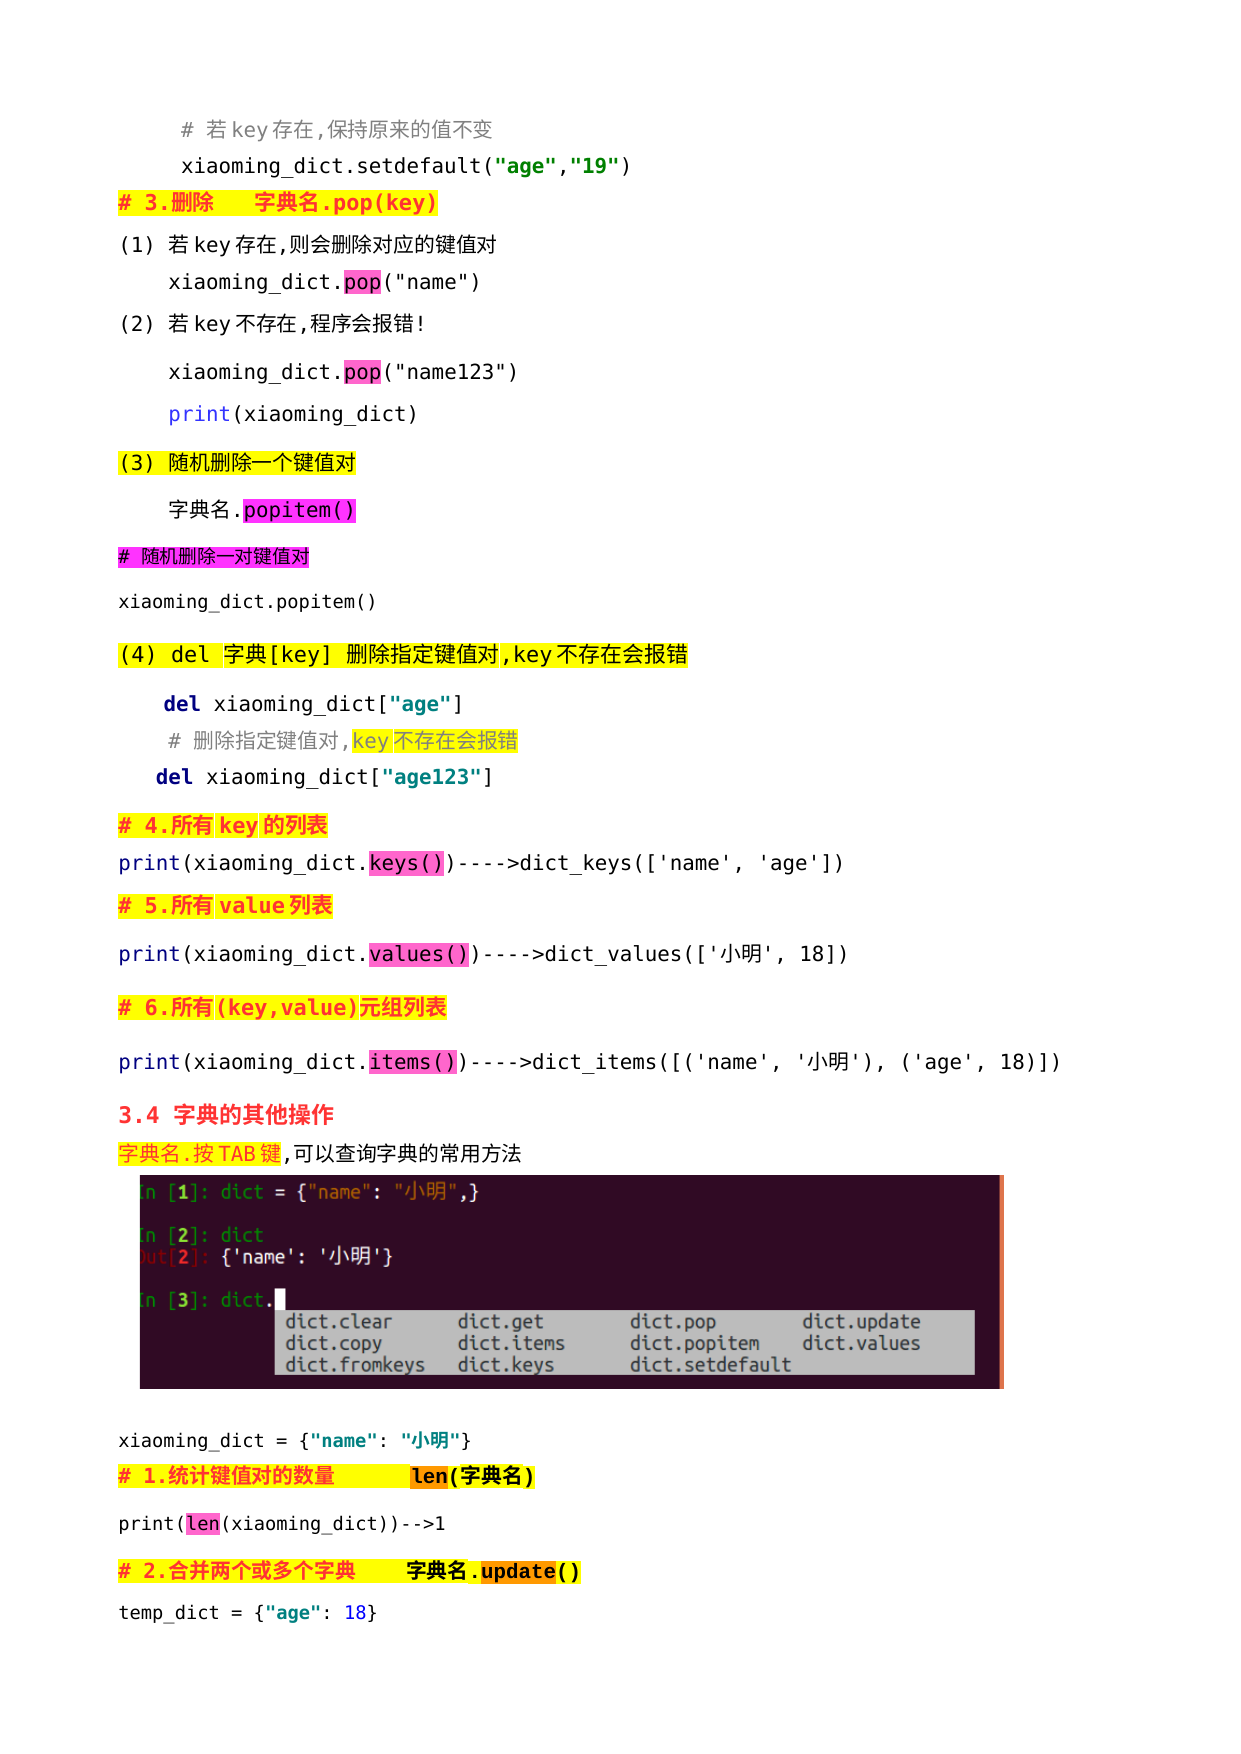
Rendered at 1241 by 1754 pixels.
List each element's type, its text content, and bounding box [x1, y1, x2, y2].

text print(xiaoming_dict.items())---->dict_items([('name', '小明'), ('age', 18)]) [118, 1045, 1122, 1075]
text xiaoming_dict.pop("name123") [118, 360, 1122, 384]
picture [139, 1175, 1004, 1389]
text # 1.统计键值对的数量 len(字典名) [118, 1464, 1122, 1489]
text # 若key存在,保持原来的值不变 [118, 118, 1122, 142]
text xiaoming_dict.setdefault("age","19") [118, 154, 1122, 178]
text (2) 若key不存在,程序会报错! [118, 312, 1122, 336]
text (3) 随机删除一个键值对 [118, 451, 1122, 475]
text del xiaoming_dict["age123"] [118, 765, 1122, 789]
text # 3.删除 字典名.pop(key) [118, 190, 1122, 216]
text print(xiaoming_dict.values())---->dict_values(['小明', 18]) [118, 938, 1122, 968]
text print(xiaoming_dict.keys())---->dict_keys(['name', 'age']) [118, 851, 1122, 876]
text 字典名.按TAB键,可以查询字典的常用方法 [118, 1142, 1122, 1166]
text # 4.所有key的列表 [118, 813, 1122, 838]
text 字典名.popitem() [118, 498, 1122, 523]
text temp_dict = {"age": 18} [118, 1602, 1122, 1624]
text xiaoming_dict.pop("name") [118, 270, 1122, 294]
text # 随机删除一对键值对 [118, 547, 1122, 568]
text 3.4 字典的其他操作 [118, 1102, 1122, 1129]
text # 5.所有value列表 [118, 893, 1122, 919]
text (4) del 字典[key] 删除指定键值对,key不存在会报错 [118, 642, 1122, 668]
text print(len(xiaoming_dict))-->1 [118, 1513, 1122, 1535]
text # 6.所有(key,value)元组列表 [118, 995, 1122, 1020]
text # 2.合并两个或多个字典 字典名.update() [118, 1559, 1122, 1584]
text del xiaoming_dict["age"] [118, 692, 1122, 717]
text xiaoming_dict = {"name": "小明"} [118, 1430, 1122, 1452]
text print(xiaoming_dict) [118, 402, 1122, 427]
text xiaoming_dict.popitem() [118, 591, 1122, 613]
text (1) 若key存在,则会删除对应的键值对 [118, 233, 1122, 258]
text # 删除指定键值对,key不存在会报错 [118, 729, 1122, 753]
